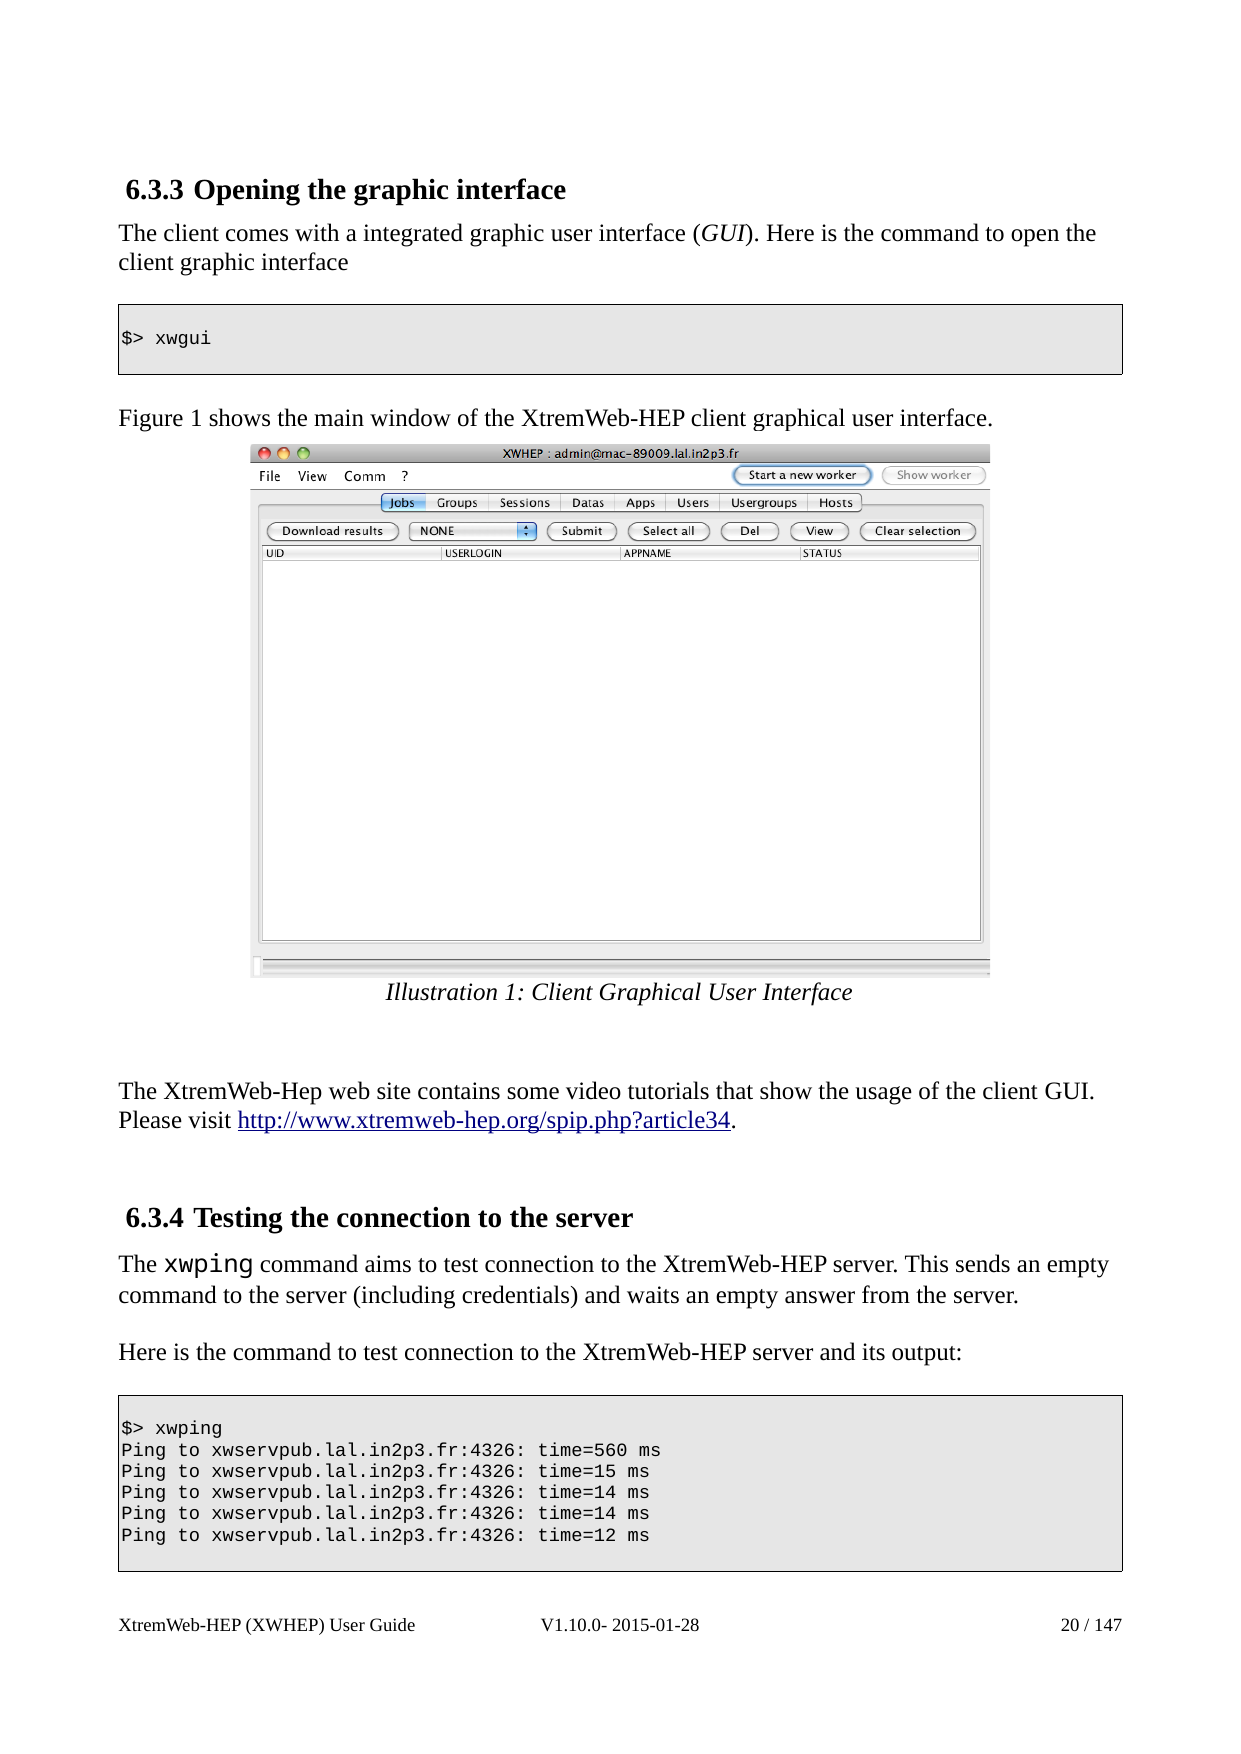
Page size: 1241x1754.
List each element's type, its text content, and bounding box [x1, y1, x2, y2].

text $> xwping [119, 1416, 1122, 1437]
text The XtremWeb-Hep web site contains some video tutorials that show the usage of the client GUI. Please visit http://www.xtremweb-hep.org/spip.php?article34. [118, 1076, 1122, 1133]
text Here is the command to test connection to the XtremWeb-HEP server and its output: [118, 1337, 1122, 1366]
text $> xwgui [119, 325, 1122, 347]
picture [250, 444, 991, 978]
text Figure 1 shows the main window of the XtremWeb-HEP client graphical user interface. [118, 403, 1122, 431]
subtitle Opening the graphic interface [118, 172, 1122, 205]
text The xwping command aims to test connection to the XtremWeb-HEP server. This sends an empty command to the server (including credentials) and waits an empty answer from the server. [118, 1246, 1122, 1308]
text The client comes with a integrated graphic user interface (GUI). Here is the command to open the client graphic interface [118, 218, 1122, 275]
text Ping to xwservpub.lal.in2p3.fr:4326: time=15 ms [119, 1458, 1122, 1480]
subtitle Testing the connection to the server [118, 1200, 1122, 1233]
text Illustration 1: Client Graphical User Interface [250, 978, 990, 1006]
text Ping to xwservpub.lal.in2p3.fr:4326: time=12 ms [119, 1522, 1122, 1543]
text Ping to xwservpub.lal.in2p3.fr:4326: time=14 ms [119, 1501, 1122, 1522]
text Ping to xwservpub.lal.in2p3.fr:4326: time=560 ms [119, 1437, 1122, 1458]
text Ping to xwservpub.lal.in2p3.fr:4326: time=14 ms [119, 1480, 1122, 1501]
